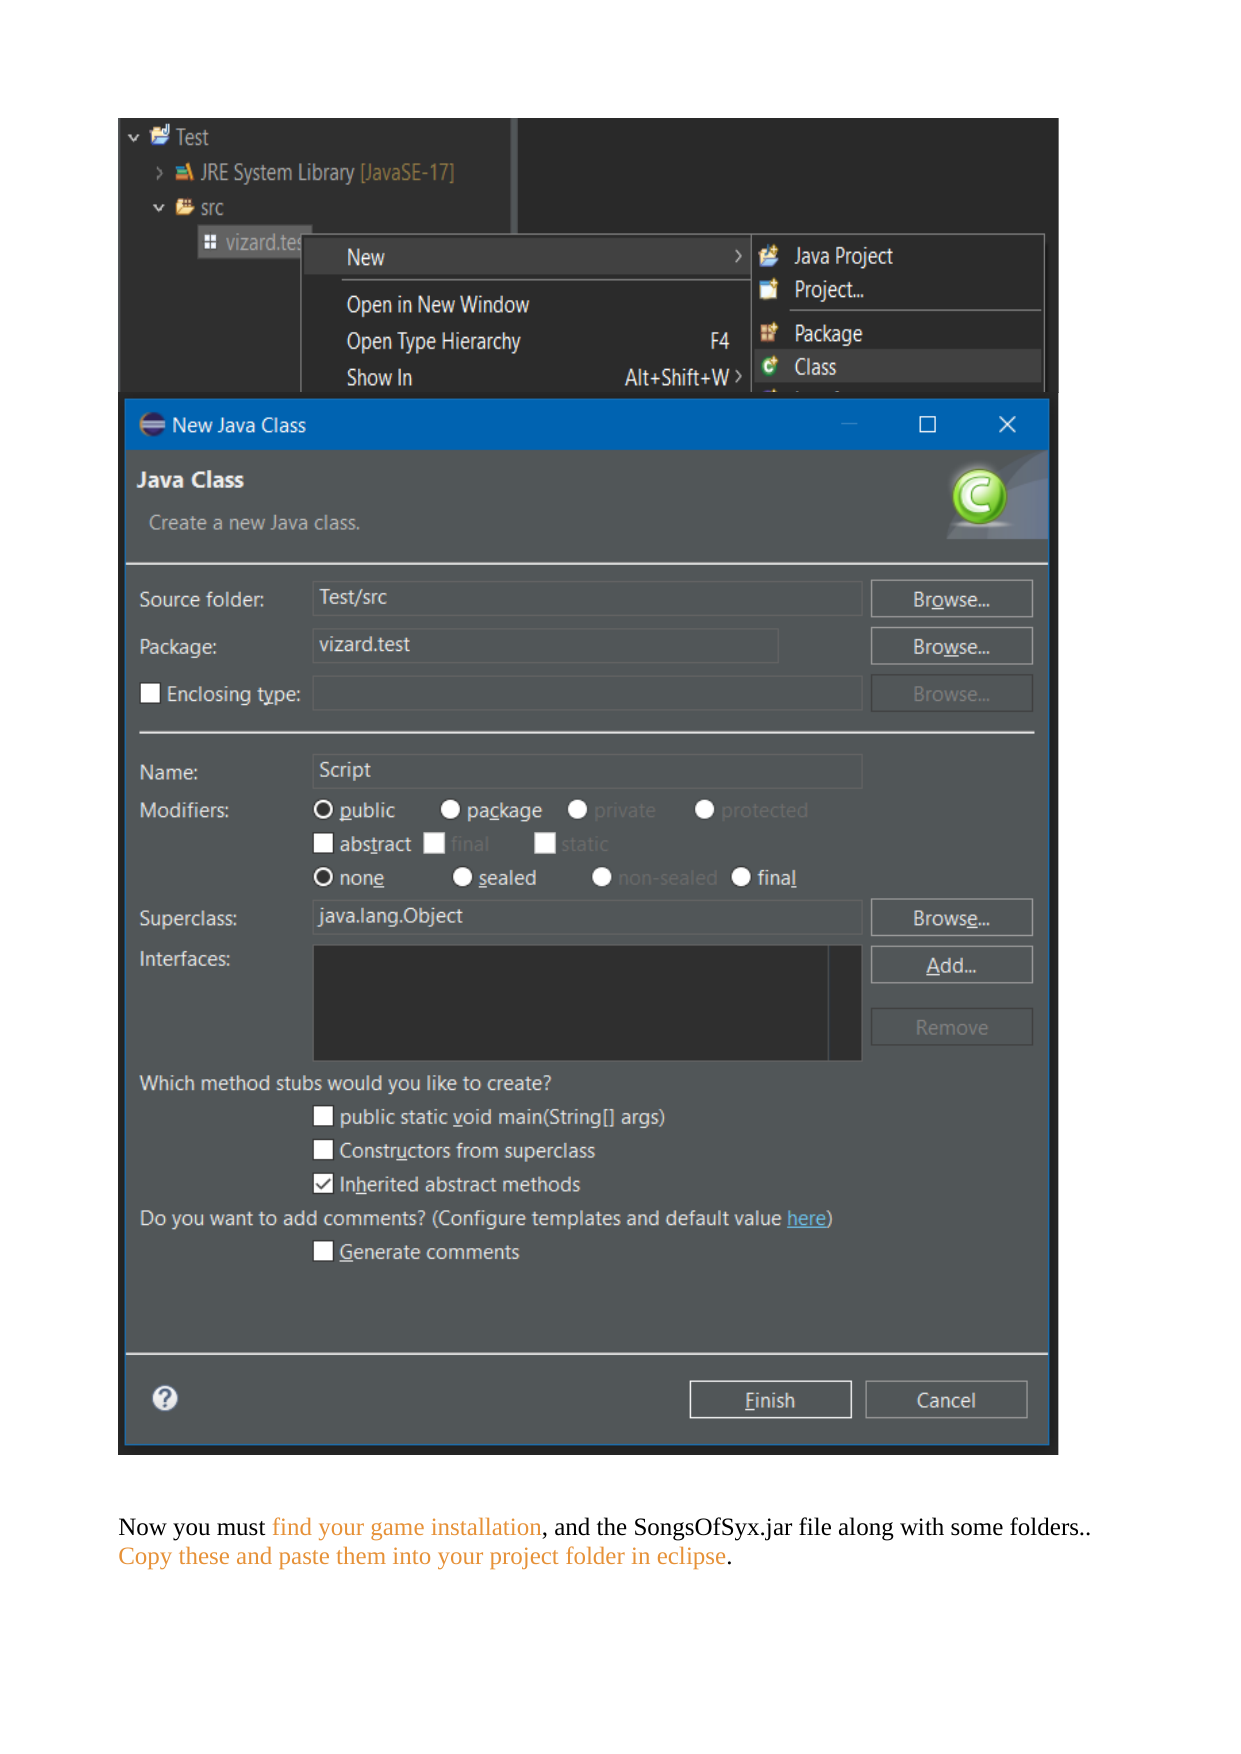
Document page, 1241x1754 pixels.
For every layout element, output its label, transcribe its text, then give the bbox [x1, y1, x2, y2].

text Now you must find your game installation, and the SongsOfSyx.jar file along with some folders.. [118, 1512, 1122, 1541]
text Copy these and paste them into your project folder in eclipse. [118, 1541, 1122, 1570]
picture [118, 118, 1059, 1455]
